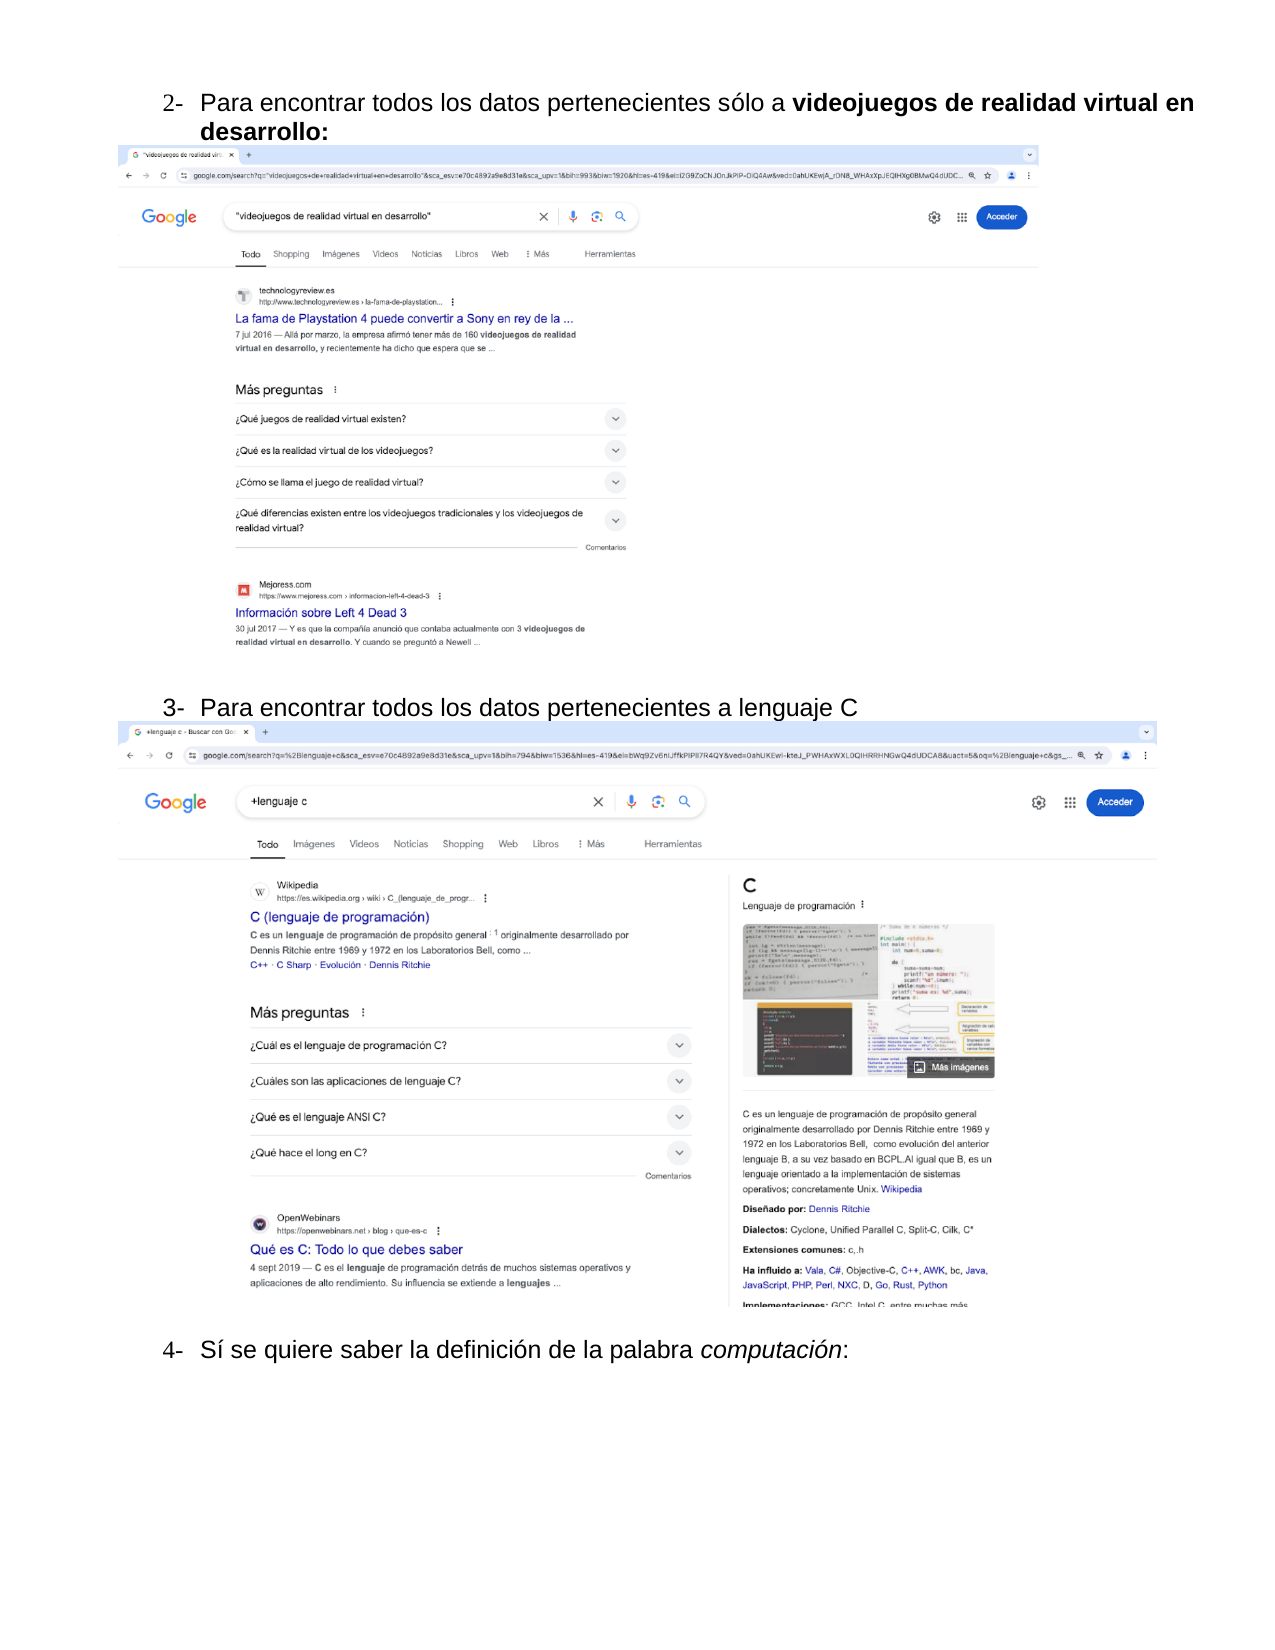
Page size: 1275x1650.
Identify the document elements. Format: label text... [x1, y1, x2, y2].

list Sí se quiere saber la definición de la palabra computación: [162, 1335, 1205, 1364]
list Para encontrar todos los datos pertenecientes sólo a videojuegos de realidad virtual en desarrollo: [162, 88, 1205, 146]
list Para encontrar todos los datos pertenecientes a lenguaje C [162, 693, 1205, 721]
